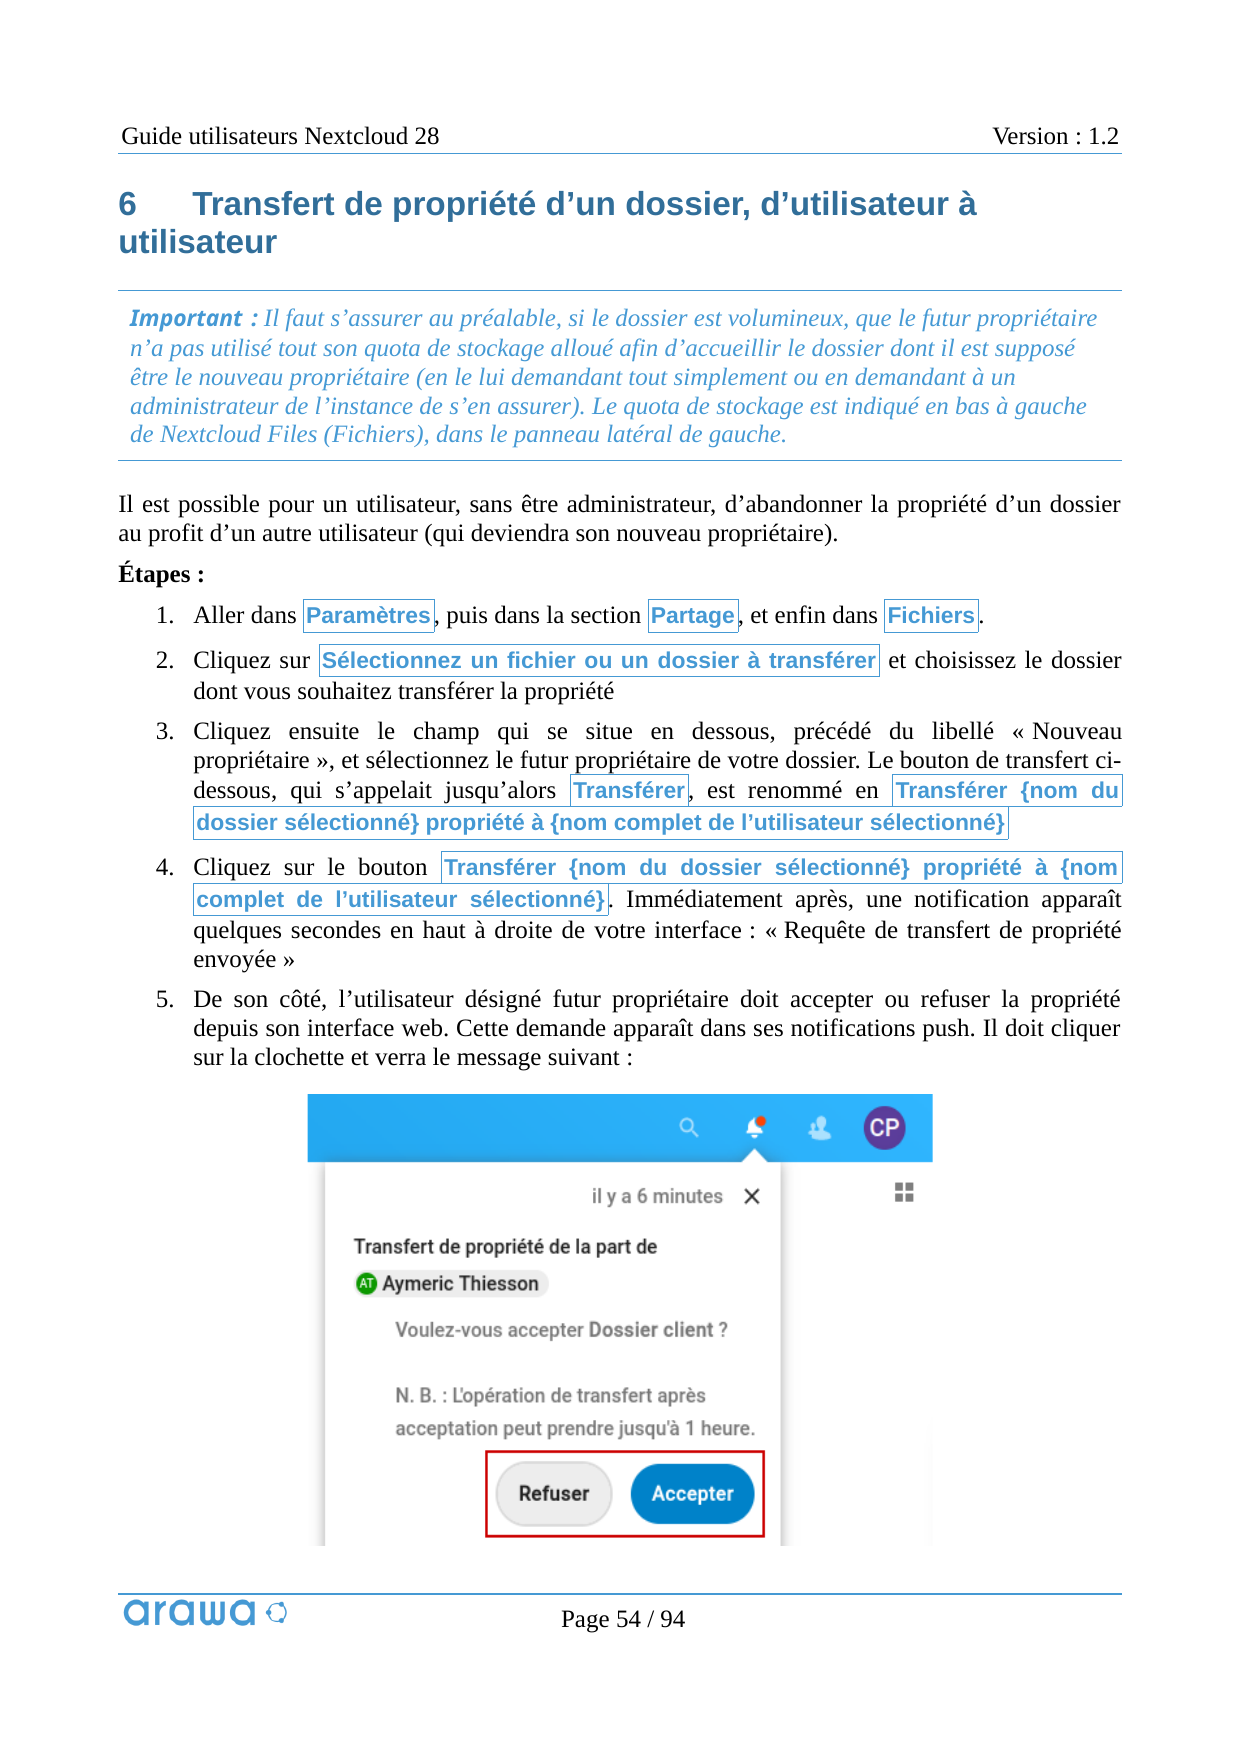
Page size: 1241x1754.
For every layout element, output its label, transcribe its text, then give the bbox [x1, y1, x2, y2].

list Aller dans Paramètres, puis dans la section Partage, et enfin dans Fichiers. [435, 599, 648, 632]
picture [307, 1094, 933, 1546]
text Étapes : [118, 559, 1122, 588]
list Aller dans Paramètres, puis dans la section Partage, et enfin dans Fichiers. [979, 599, 1122, 632]
picture [121, 1597, 290, 1628]
list De son côté, l’utilisateur désigné futur propriétaire doit accepter ou refuser la propriété depuis son interface web. Cette demande apparaît dans ses notifications push. Il doit cliquer sur la clochette et verra le message suivant : [156, 984, 1122, 1071]
text Il est possible pour un utilisateur, sans être administrateur, d’abandonner la propriété d’un dossier au profit d’un autre utilisateur (qui deviendra son nouveau propriétaire). [118, 489, 1122, 547]
list Aller dans Paramètres, puis dans la section Partage, et enfin dans Fichiers. [649, 600, 738, 632]
list Aller dans Paramètres, puis dans la section Partage, et enfin dans Fichiers. [156, 599, 303, 632]
list Aller dans Paramètres, puis dans la section Partage, et enfin dans Fichiers. [304, 600, 434, 632]
text Important : Il faut s’assurer au préalable, si le dossier est volumineux, que le futur propriétaire n’a pas utilisé tout son quota de stockage alloué afin d’accueillir le dossier dont il est supposé être le nouveau propriétaire (en le lui demandant tout simplement ou en demandant à un administrateur de l’instance de s’en assurer). Le quota de stockage est indiqué en bas à gauche de Nextcloud Files (Fichiers), dans le panneau latéral de gauche. [118, 291, 1122, 460]
list Aller dans Paramètres, puis dans la section Partage, et enfin dans Fichiers. [885, 600, 978, 632]
list Cliquez sur le bouton Transférer {nom du dossier sélectionné} propriété à {nom complet de l’utilisateur sélectionné}. Immédiatement après, une notification apparaît quelques secondes en haut à droite de votre interface : « Requête de transfert de propriété envoyée » [156, 851, 1122, 973]
list Cliquez ensuite le champ qui se situe en dessous, précédé du libellé « Nouveau propriétaire », et sélectionnez le futur propriétaire de votre dossier. Le bouton de transfert ci-dessous, qui s’appelait jusqu’alors Transférer, est renommé en Transférer {nom du dossier sélectionné} propriété à {nom complet de l’utilisateur sélectionné} [156, 716, 1122, 839]
subtitle Transfert de propriété d’un dossier, d’utilisateur à utilisateur [118, 184, 1122, 261]
list Aller dans Paramètres, puis dans la section Partage, et enfin dans Fichiers. [739, 599, 884, 632]
list Cliquez sur Sélectionnez un fichier ou un dossier à transférer et choisissez le dossier dont vous souhaitez transférer la propriété [156, 643, 1122, 705]
